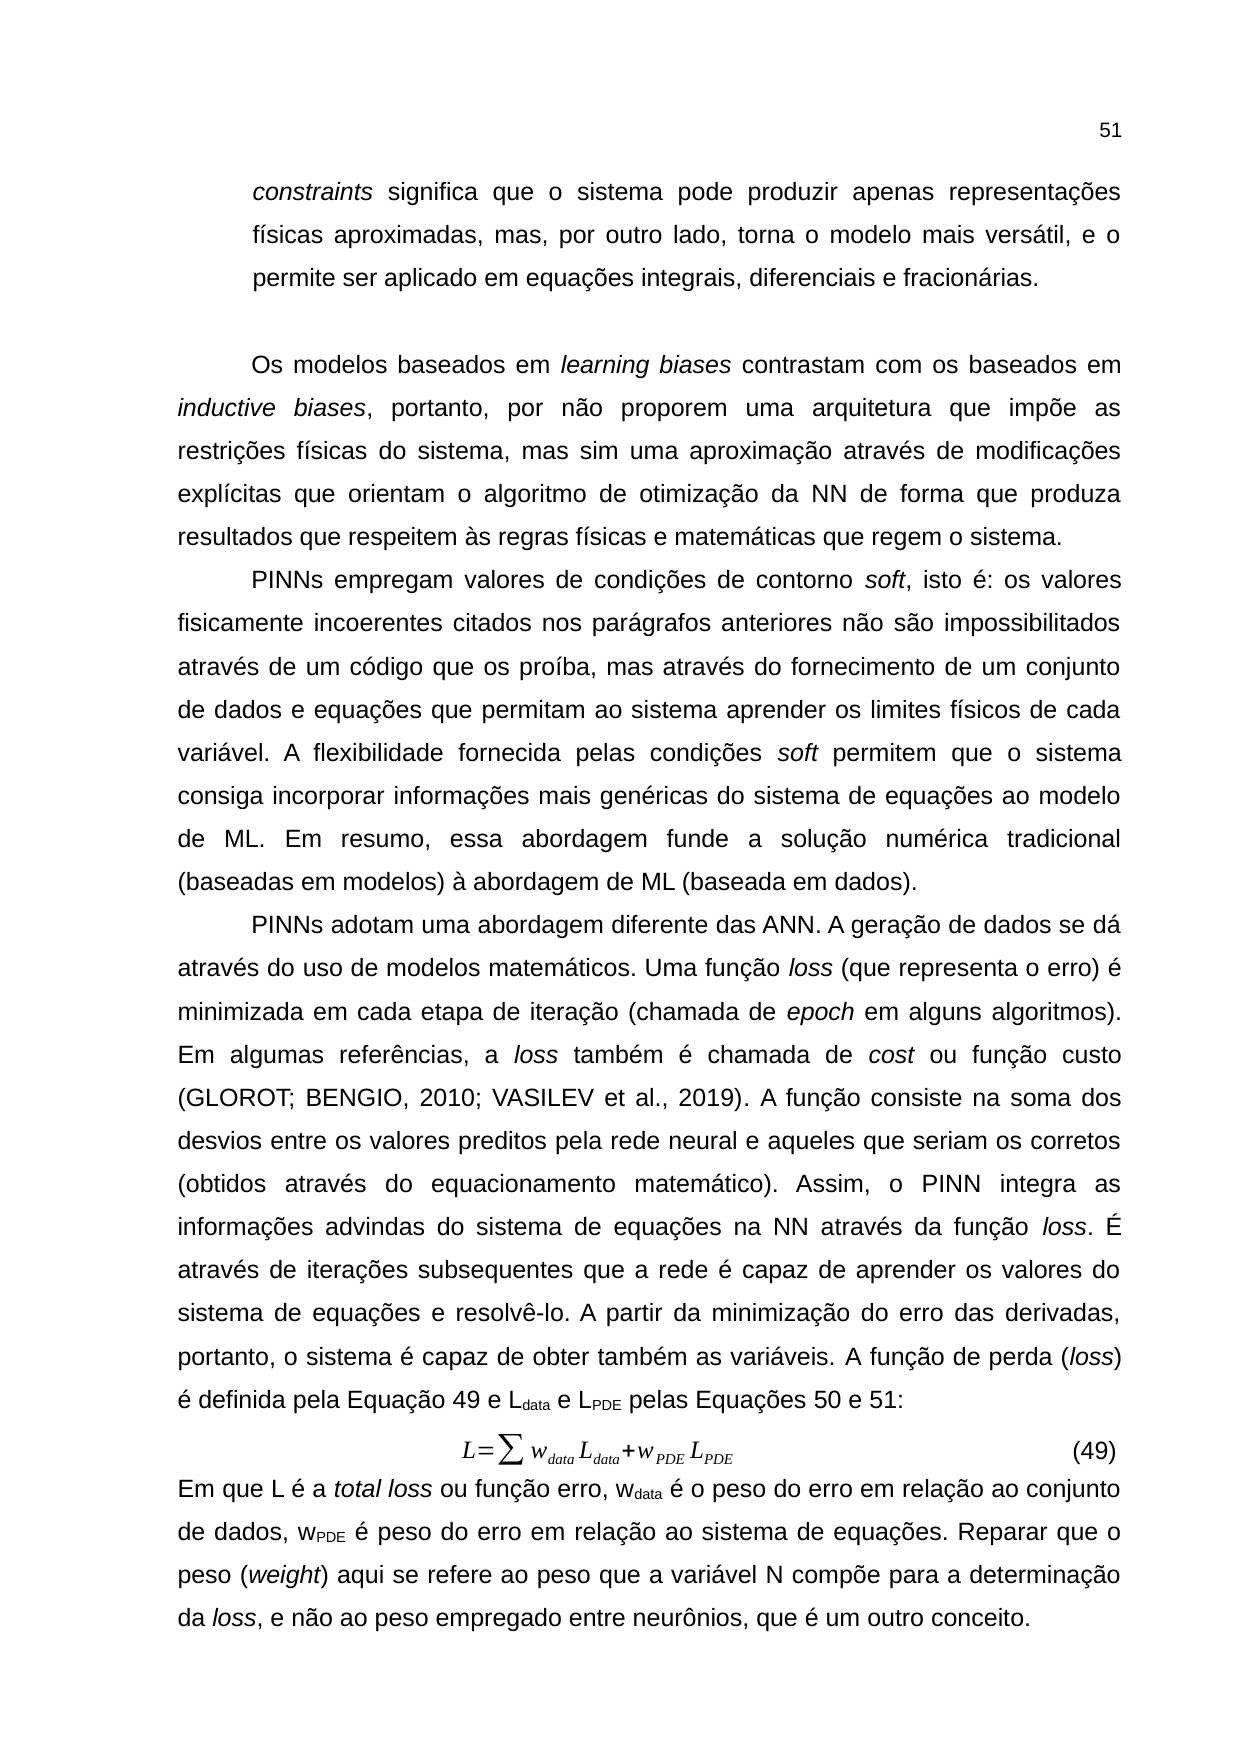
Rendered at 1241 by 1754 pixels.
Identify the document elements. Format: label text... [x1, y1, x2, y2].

list constraints significa que o sistema pode produzir apenas representações físicas aproximadas, mas, por outro lado, torna o modelo mais versátil, e o permite ser aplicado em equações integrais, diferenciais e fracionárias. [215, 177, 1122, 292]
text Em que L é a total loss ou função erro, wdata é o peso do erro em relação ao conjunto de dados, wPDE é peso do erro em relação ao sistema de equações. Reparar que o peso (weight) aqui se refere ao peso que a variável N compõe para a determinação da loss, e não ao peso empregado entre neurônios, que é um outro conceito. [177, 1474, 1122, 1632]
text PINNs empregam valores de condições de contorno soft, isto é: os valores fisicamente incoerentes citados nos parágrafos anteriores não são impossibilitados através de um código que os proíba, mas através do fornecimento de um conjunto de dados e equações que permitam ao sistema aprender os limites físicos de cada variável. A flexibilidade fornecida pelas condições soft permitem que o sistema consiga incorporar informações mais genéricas do sistema de equações ao modelo de ML. Em resumo, essa abordagem funde a solução numérica tradicional (baseadas em modelos) à abordagem de ML (baseada em dados). [177, 565, 1122, 896]
text PINNs adotam uma abordagem diferente das ANN. A geração de dados se dá através do uso de modelos matemáticos. Uma função loss (que representa o erro) é minimizada em cada etapa de iteração (chamada de epoch em alguns algoritmos). Em algumas referências, a loss também é chamada de cost ou função custo (GLOROT; BENGIO, 2010; VASILEV et al., 2019). A função consiste na soma dos desvios entre os valores preditos pela rede neural e aqueles que seriam os corretos (obtidos através do equacionamento matemático). Assim, o PINN integra as informações advindas do sistema de equações na NN através da função loss. É através de iterações subsequentes que a rede é capaz de aprender os valores do sistema de equações e resolvê-lo. A partir da minimização do erro das derivadas, portanto, o sistema é capaz de obter também as variáveis. A função de perda (loss) é definida pela Equação 49 e Ldata e LPDE pelas Equações 50 e 51: [177, 910, 1122, 1413]
table_header (49) [1017, 1428, 1122, 1474]
table_header [177, 1428, 1017, 1474]
text Os modelos baseados em learning biases contrastam com os baseados em inductive biases, portanto, por não proporem uma arquitetura que impõe as restrições físicas do sistema, mas sim uma aproximação através de modificações explícitas que orientam o algoritmo de otimização da NN de forma que produza resultados que respeitem às regras físicas e matemáticas que regem o sistema. [177, 349, 1122, 551]
